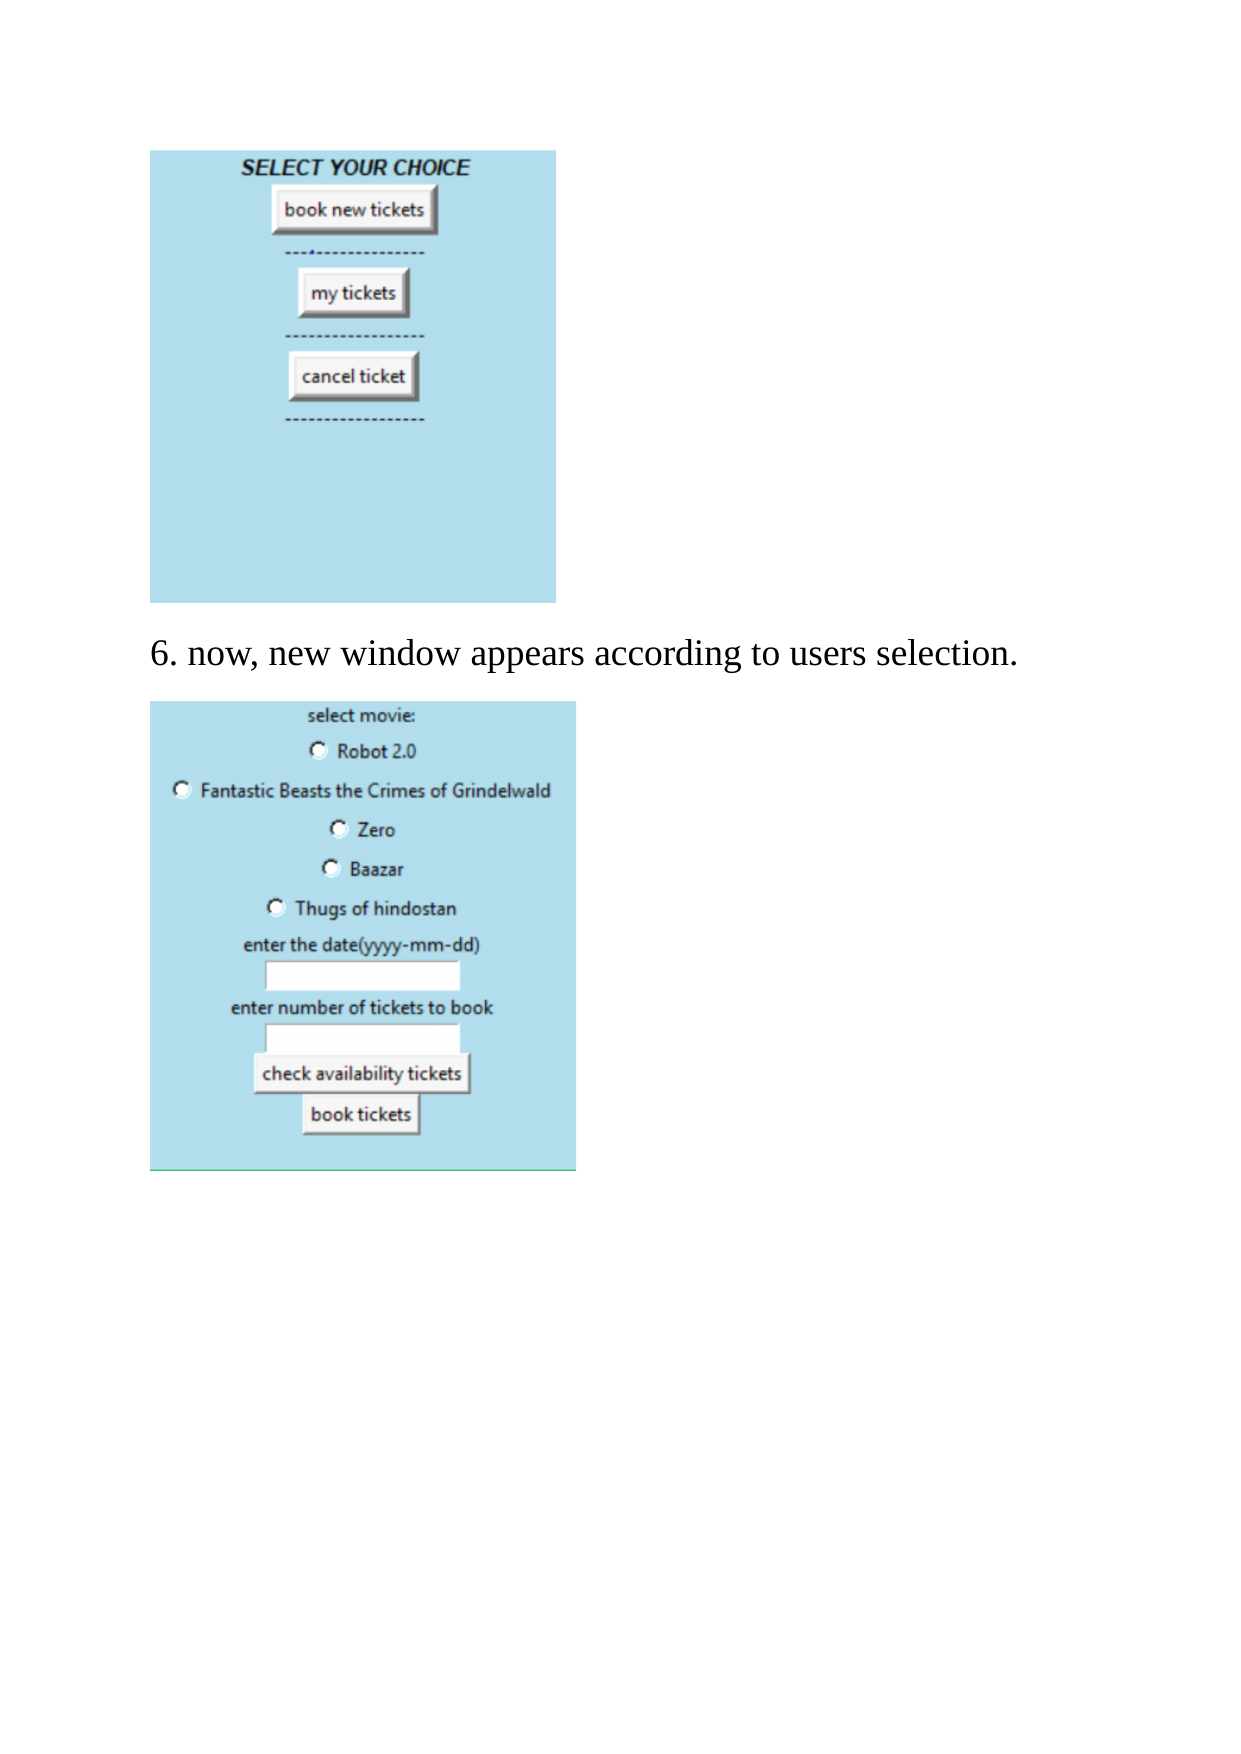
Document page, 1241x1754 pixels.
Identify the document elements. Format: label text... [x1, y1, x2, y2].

text 6. now, new window appears according to users selection. [150, 631, 1090, 674]
